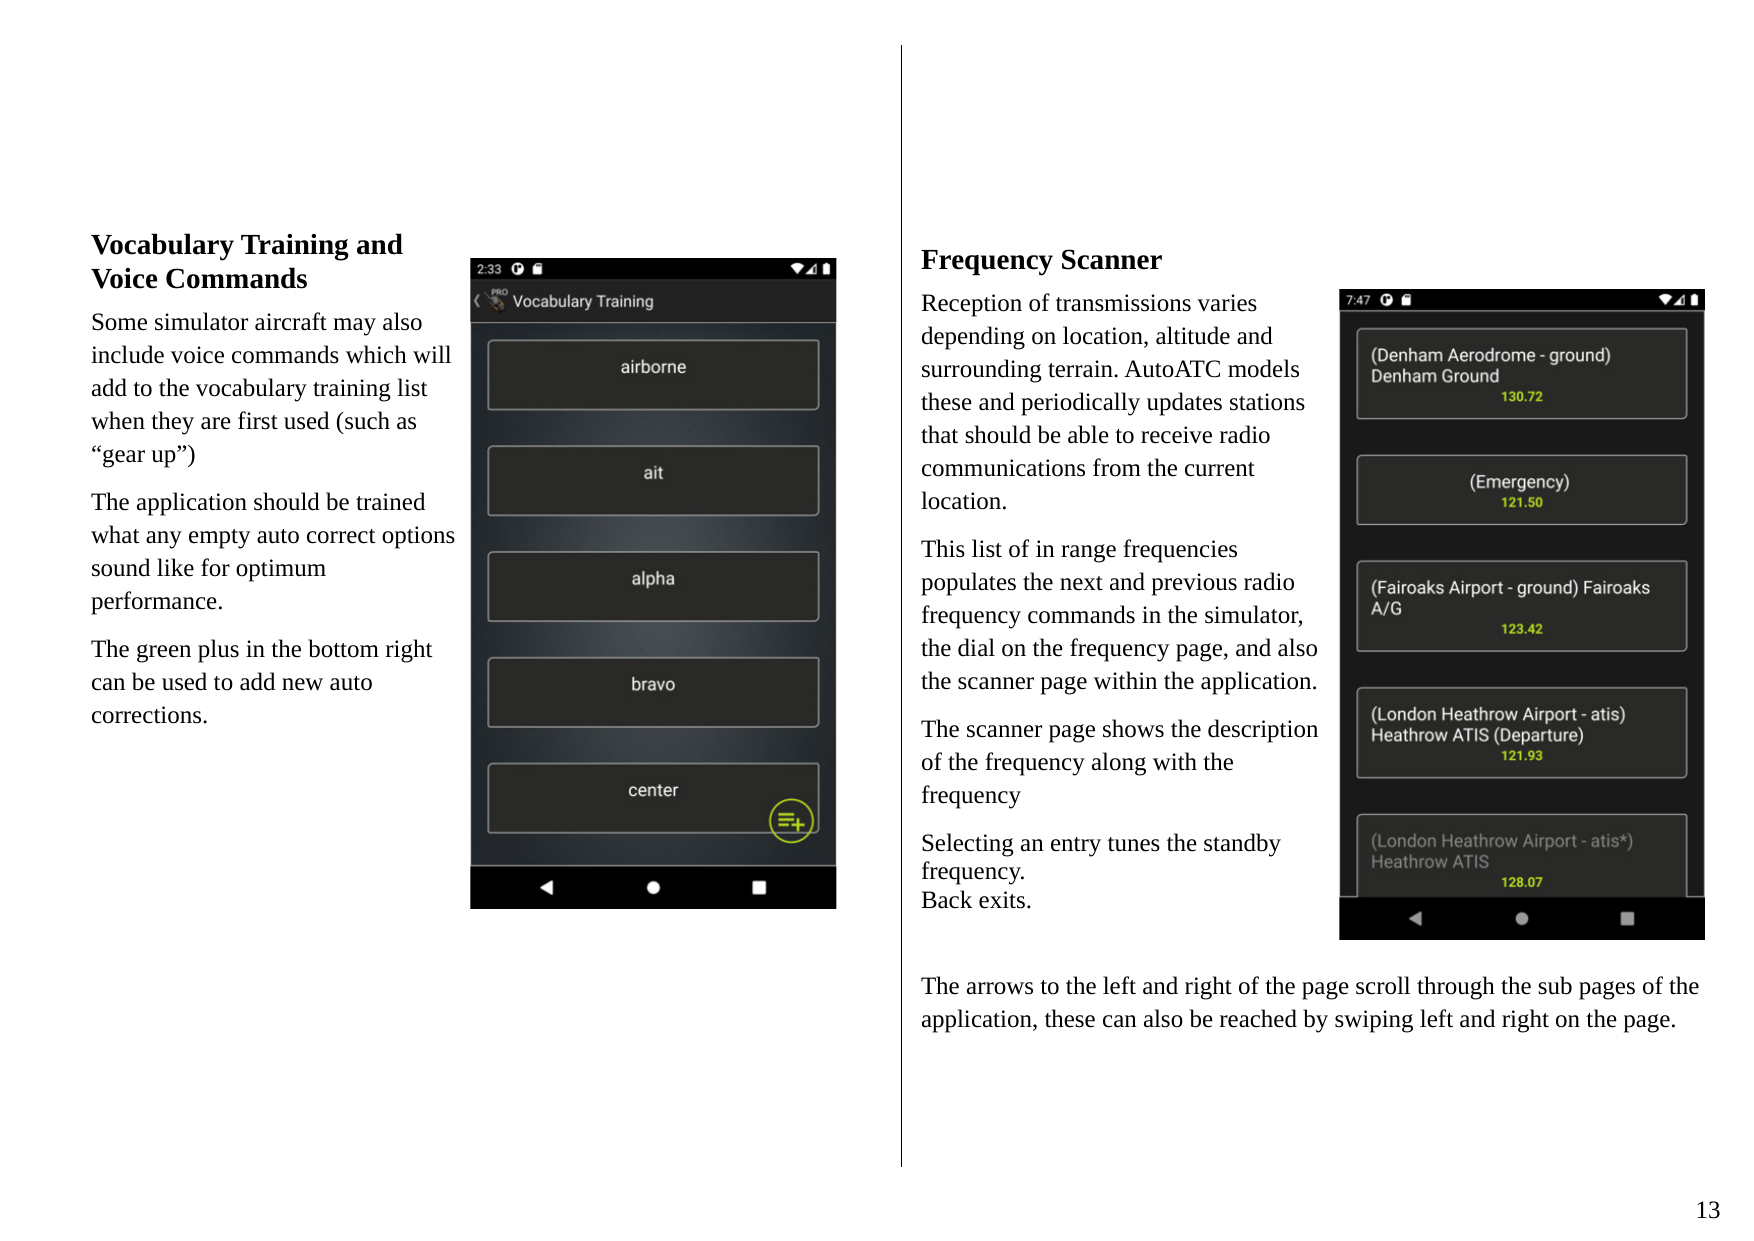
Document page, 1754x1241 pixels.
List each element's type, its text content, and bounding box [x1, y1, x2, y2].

text [1705, 885, 1720, 914]
picture [470, 258, 837, 909]
subtitle Vocabulary Training and Voice Commands [91, 227, 881, 294]
text Back exits. [921, 885, 1339, 914]
text This list of in range frequencies populates the next and previous radio frequency commands in the simulator, the dial on the frequency page, and also the scanner page within the application. [921, 534, 1339, 695]
text Reception of transmissions varies depending on location, altitude and surrounding terrain. AutoATC models these and periodically updates stations that should be able to receive radio communications from the current location. [921, 288, 1720, 515]
text Some simulator aircraft may also include voice commands which will add to the vocabulary training list when they are first used (such as “gear up”) [91, 307, 470, 468]
text The arrows to the left and right of the page scroll through the sub pages of the application, these can also be reached by swiping left and right on the page. [921, 971, 1720, 1033]
text [837, 307, 881, 468]
text The green plus in the bottom right can be used to add new auto corrections. [91, 634, 470, 728]
text [837, 487, 881, 614]
picture [1339, 289, 1705, 940]
text The scanner page shows the description of the frequency along with the frequency [921, 714, 1339, 808]
subtitle Frequency Scanner [921, 242, 1720, 275]
text [837, 634, 881, 728]
text Selecting an entry tunes the standby frequency. [921, 828, 1339, 885]
text The application should be trained what any empty auto correct options sound like for optimum performance. [91, 487, 470, 614]
